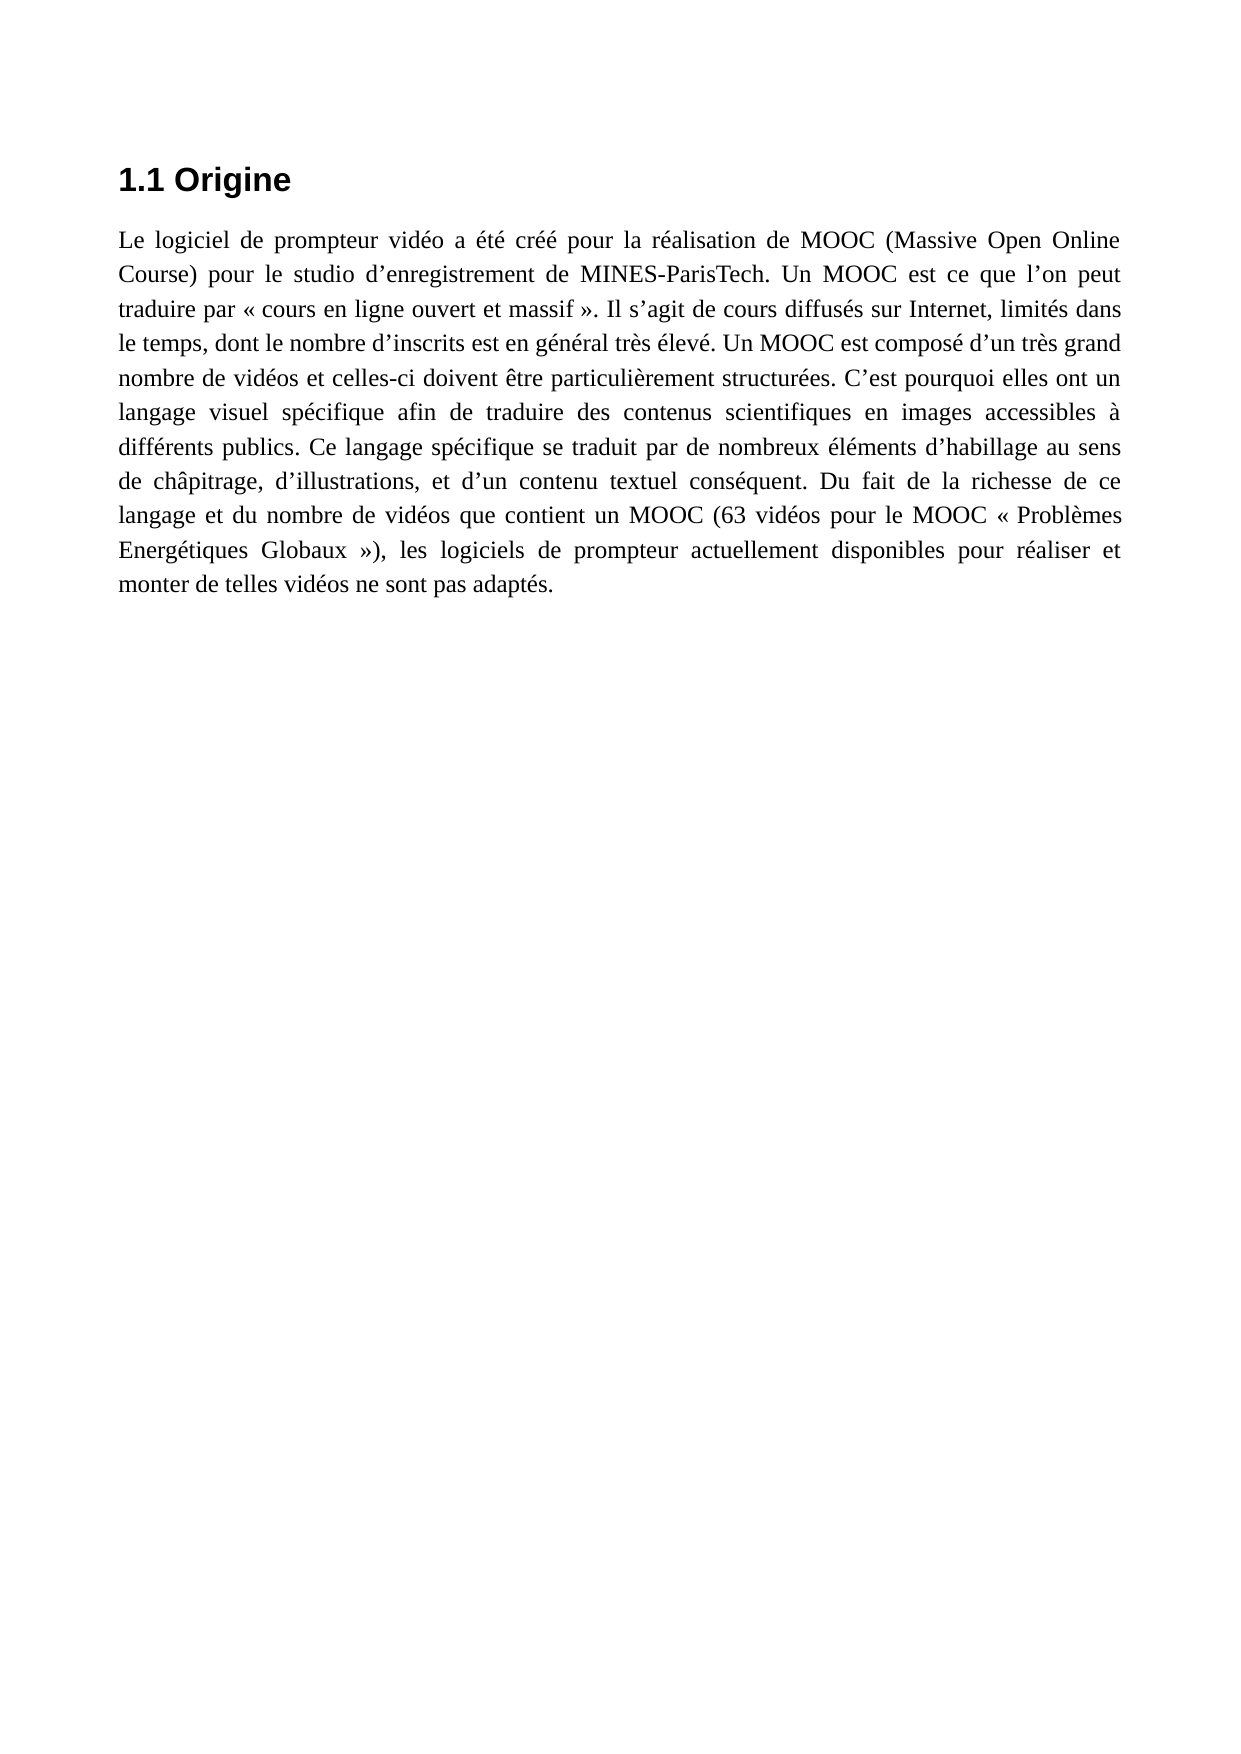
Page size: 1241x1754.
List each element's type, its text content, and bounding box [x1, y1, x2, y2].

text Le logiciel de prompteur vidéo a été créé pour la réalisation de MOOC (Massive Open Online Course) pour le studio d’enregistrement de MINES-ParisTech. Un MOOC est ce que l’on peut traduire par « cours en ligne ouvert et massif ». Il s’agit de cours diffusés sur Internet, limités dans le temps, dont le nombre d’inscrits est en général très élevé. Un MOOC est composé d’un très grand nombre de vidéos et celles-ci doivent être particulièrement structurées. C’est pourquoi elles ont un langage visuel spécifique afin de traduire des contenus scientifiques en images accessibles à différents publics. Ce langage spécifique se traduit par de nombreux éléments d’habillage au sens de châpitrage, d’illustrations, et d’un contenu textuel conséquent. Du fait de la richesse de ce langage et du nombre de vidéos que contient un MOOC (63 vidéos pour le MOOC « Problèmes Energétiques Globaux »), les logiciels de prompteur actuellement disponibles pour réaliser et monter de telles vidéos ne sont pas adaptés. [118, 225, 1122, 598]
subtitle 1.1 Origine [118, 159, 1122, 198]
